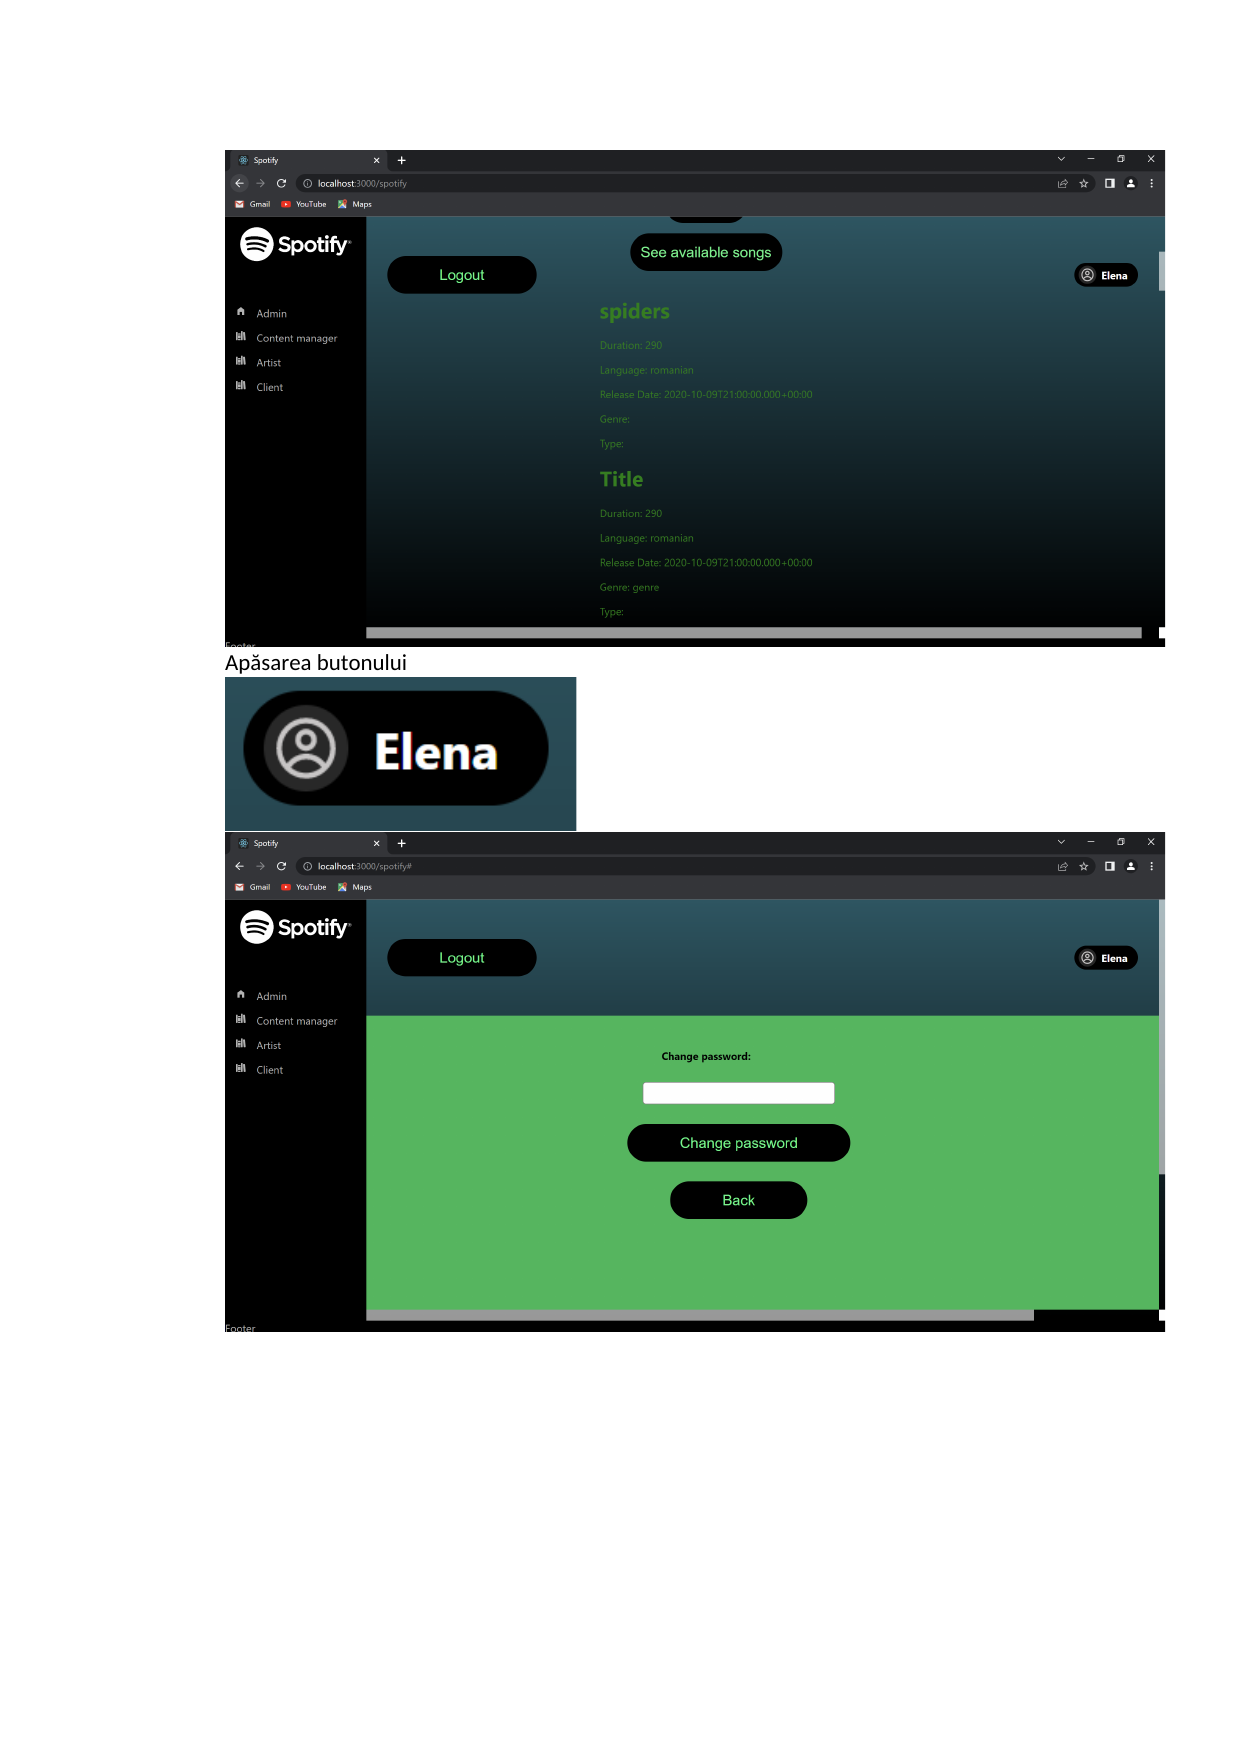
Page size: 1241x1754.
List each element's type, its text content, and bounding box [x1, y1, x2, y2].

list Apăsarea butonului [225, 648, 1090, 676]
